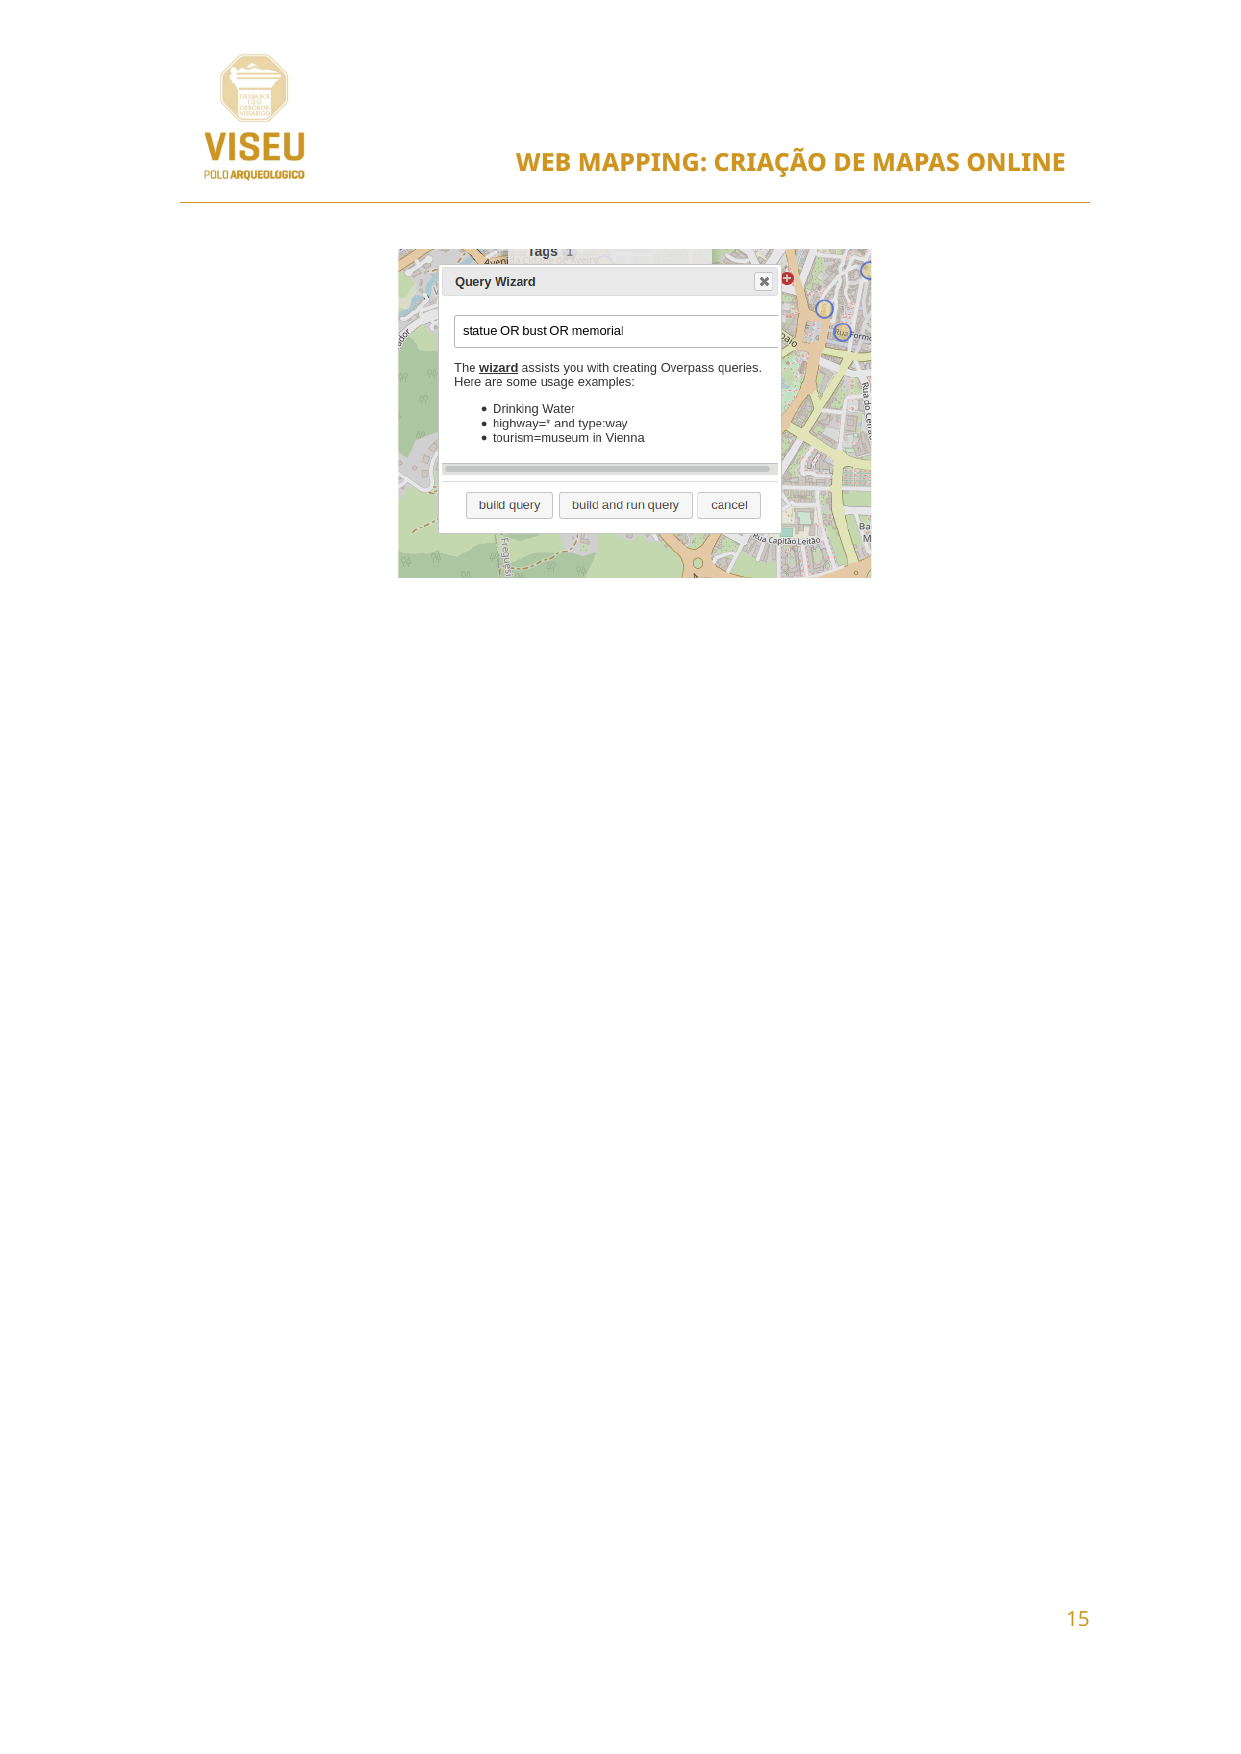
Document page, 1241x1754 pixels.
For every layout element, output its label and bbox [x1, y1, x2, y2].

picture [398, 249, 872, 578]
